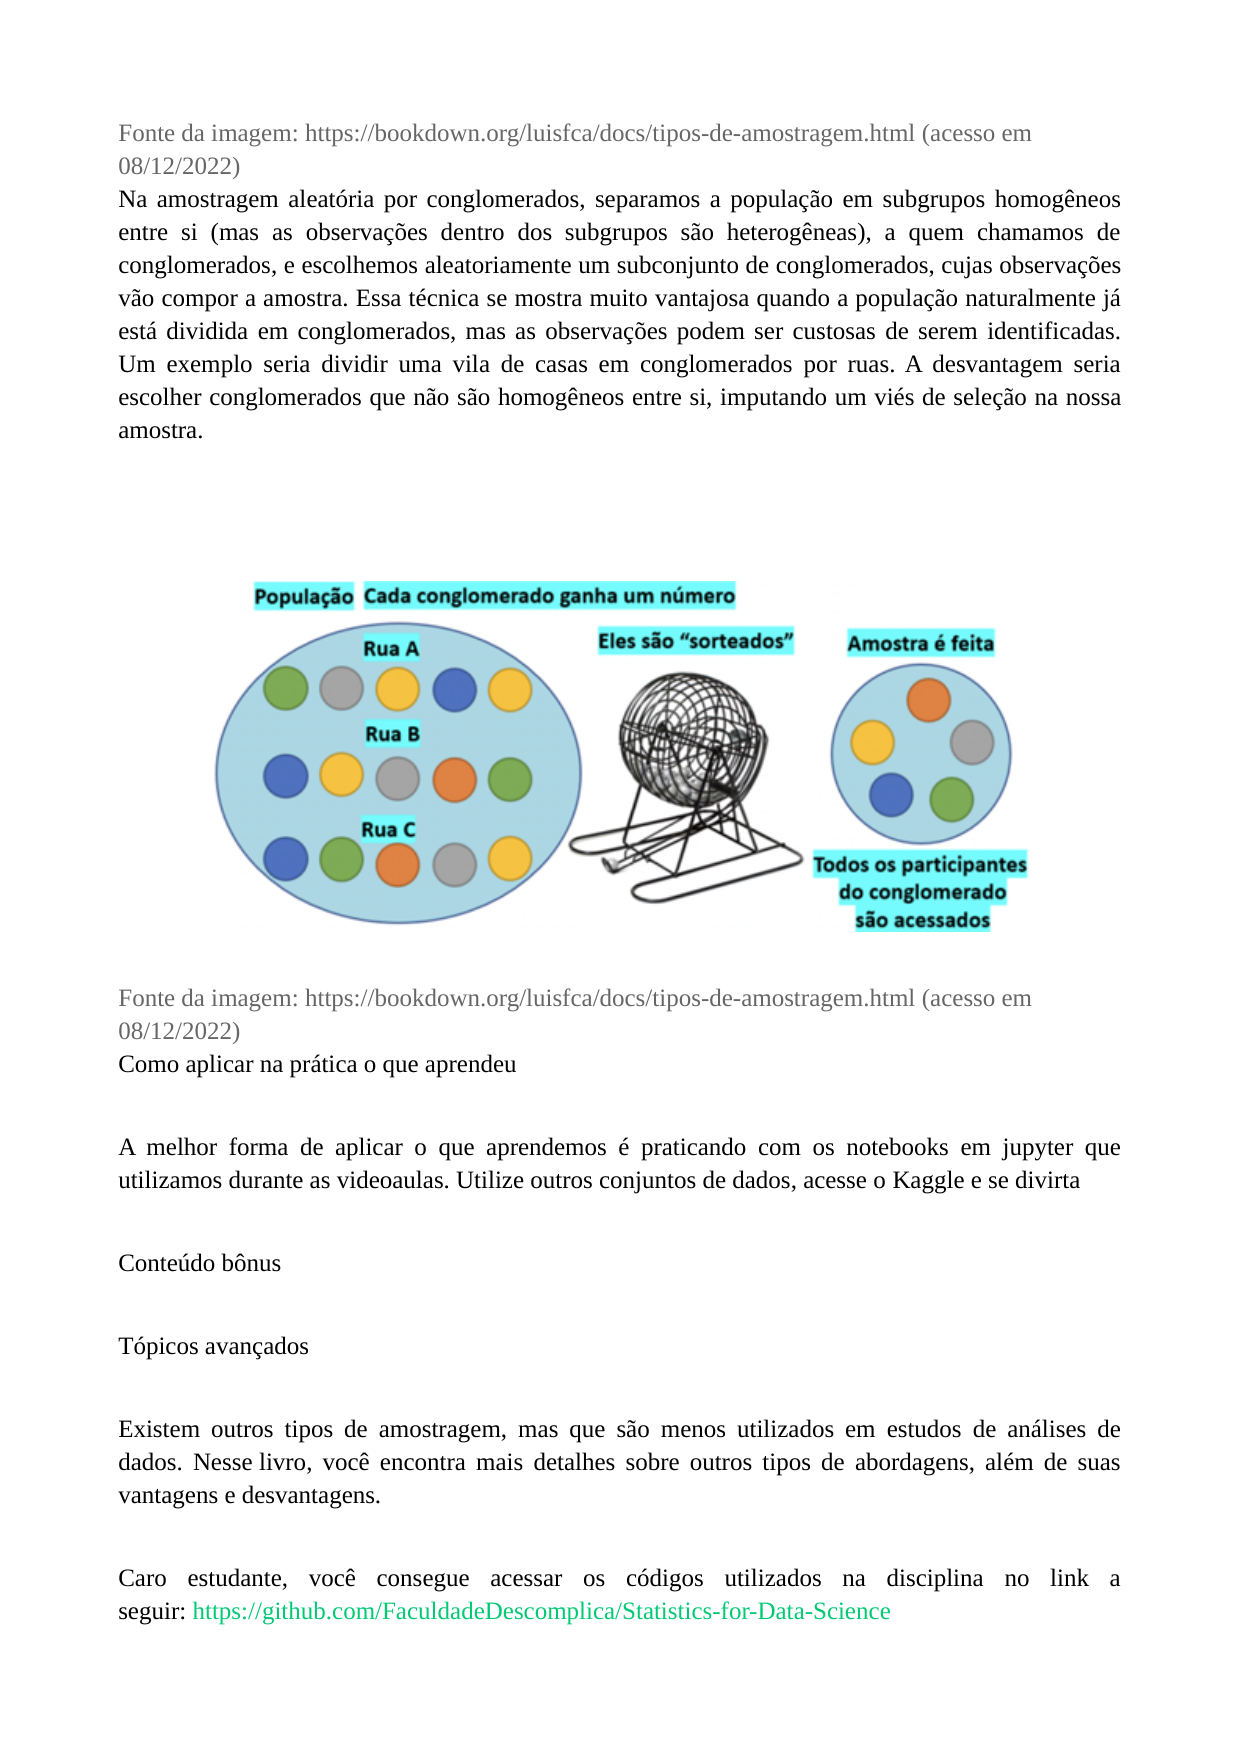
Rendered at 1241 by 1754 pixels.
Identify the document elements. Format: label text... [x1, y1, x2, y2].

text Tópicos avançados [118, 1331, 1122, 1360]
text Fonte da imagem: https://bookdown.org/luisfca/docs/tipos-de-amostragem.html (acesso em 08/12/2022) [118, 983, 1122, 1045]
text Existem outros tipos de amostragem, mas que são menos utilizados em estudos de análises de dados. Nesse livro, você encontra mais detalhes sobre outros tipos de abordagens, além de suas vantagens e desvantagens. [118, 1414, 1122, 1509]
text Fonte da imagem: https://bookdown.org/luisfca/docs/tipos-de-amostragem.html (acesso em 08/12/2022) [118, 118, 1122, 180]
picture [210, 581, 1030, 932]
text Como aplicar na prática o que aprendeu [118, 1049, 1122, 1078]
text Caro estudante, você consegue acessar os códigos utilizados na disciplina no link a seguir: https://github.com/FaculdadeDescomplica/Statistics-for-Data-Science [118, 1563, 1122, 1625]
text Na amostragem aleatória por conglomerados, separamos a população em subgrupos homogêneos entre si (mas as observações dentro dos subgrupos são heterogêneas), a quem chamamos de conglomerados, e escolhemos aleatoriamente um subconjunto de conglomerados, cujas observações vão compor a amostra. Essa técnica se mostra muito vantajosa quando a população naturalmente já está dividida em conglomerados, mas as observações podem ser custosas de serem identificadas. Um exemplo seria dividir uma vila de casas em conglomerados por ruas. A desvantagem seria escolher conglomerados que não são homogêneos entre si, imputando um viés de seleção na nossa amostra. [118, 184, 1122, 444]
text A melhor forma de aplicar o que aprendemos é praticando com os notebooks em jupyter que utilizamos durante as videoaulas. Utilize outros conjuntos de dados, acesse o Kaggle e se divirta [118, 1132, 1122, 1194]
text Conteúdo bônus [118, 1248, 1122, 1277]
